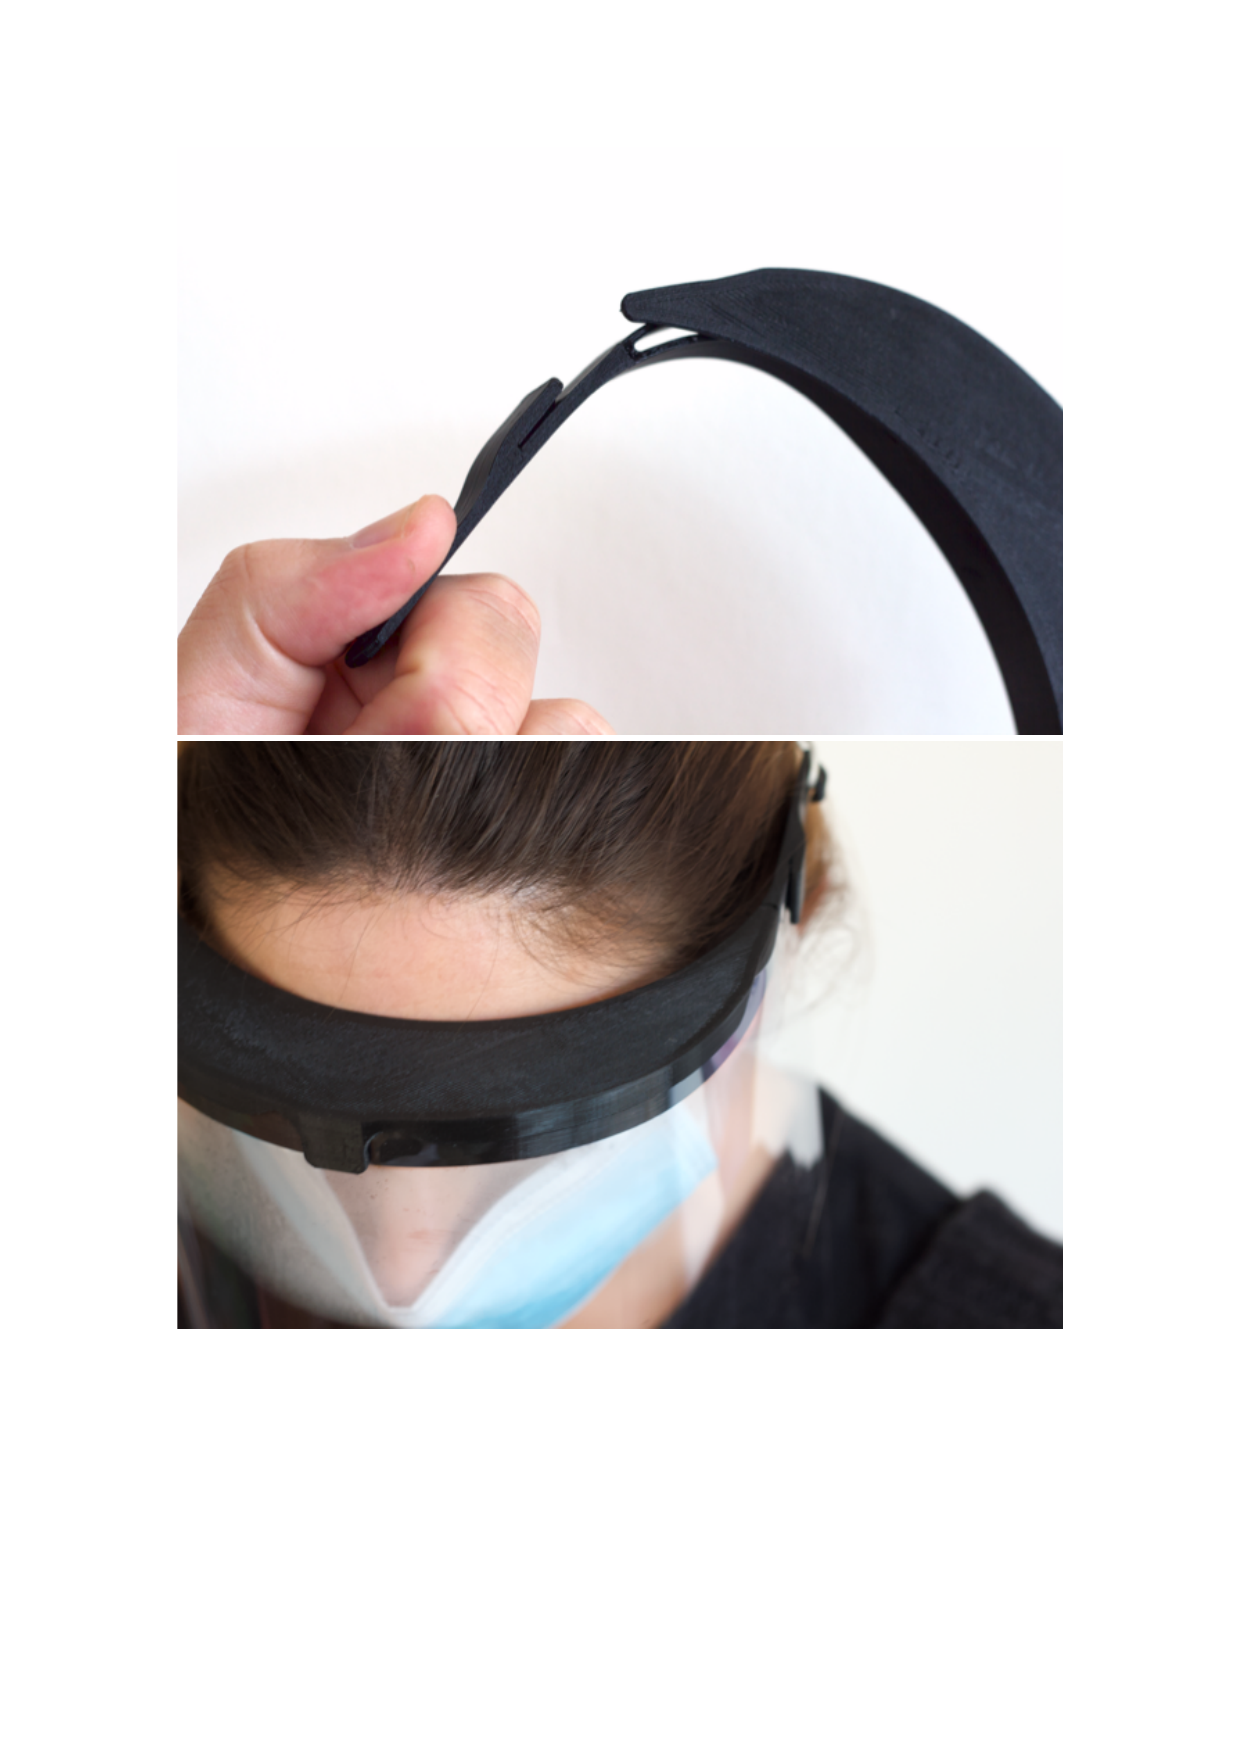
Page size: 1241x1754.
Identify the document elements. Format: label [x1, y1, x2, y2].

picture [177, 741, 1063, 1329]
picture [177, 147, 1063, 735]
